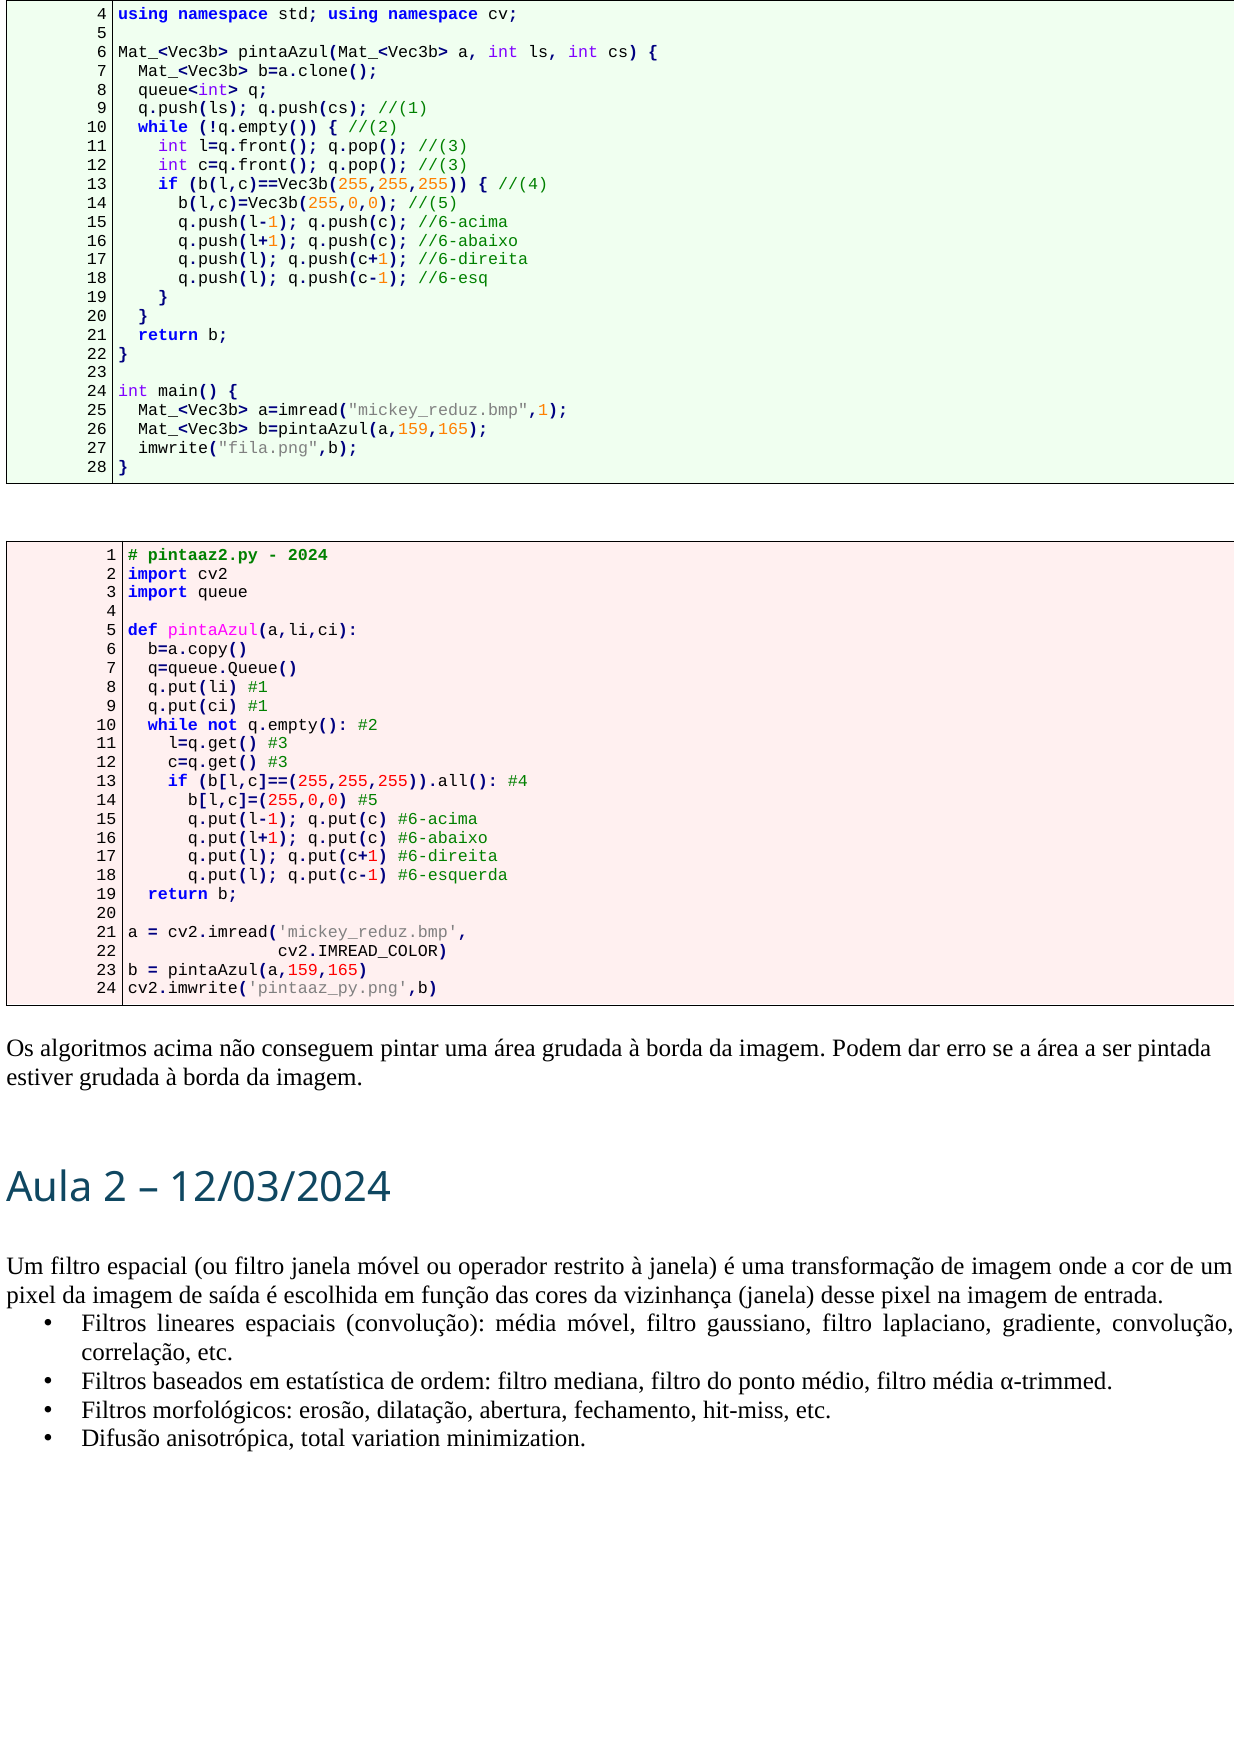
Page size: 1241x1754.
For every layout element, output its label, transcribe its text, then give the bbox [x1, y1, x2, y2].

text Um filtro espacial (ou filtro janela móvel ou operador restrito à janela) é uma transformação de imagem onde a cor de um pixel da imagem de saída é escolhida em função das cores da vizinhança (janela) desse pixel na imagem de entrada. [6, 1251, 1234, 1308]
list Difusão anisotrópica, total variation minimization. [43, 1423, 1234, 1452]
list Filtros baseados em estatística de ordem: filtro mediana, filtro do ponto médio, filtro média α-trimmed. [43, 1366, 1234, 1395]
table_header 1 2 3 4 5 6 7 8 9 10 11 12 13 14 15 16 17 18 19 20 21 22 23 24 [7, 542, 122, 1004]
list Filtros morfológicos: erosão, dilatação, abertura, fechamento, hit-miss, etc. [43, 1395, 1234, 1423]
list Filtros lineares espaciais (convolução): média móvel, filtro gaussiano, filtro laplaciano, gradiente, convolução, correlação, etc. [43, 1308, 1234, 1366]
subtitle Aula 2 – 12/03/2024 [6, 1157, 1234, 1214]
table_header # pintaaz2.py - 2024 import cv2 import queue def pintaAzul(a,li,ci): b=a.copy() q=queue.Queue() q.put(li) #1 q.put(ci) #1 while not q.empty(): #2 l=q.get() #3 c=q.get() #3 if (b[l,c]==(255,255,255)).all(): #4 b[l,c]=(255,0,0) #5 q.put(l-1); q.put(c) #6-acima q.put(l+1); q.put(c) #6-abaixo q.put(l); q.put(c+1) #6-direita q.put(l); q.put(c-1) #6-esquerda return b; a = cv2.imread('mickey_reduz.bmp', cv2.IMREAD_COLOR) b = pintaAzul(a,159,165) cv2.imwrite('pintaaz_py.png',b) [123, 542, 1234, 1004]
table_header using namespace std; using namespace cv; Mat_<Vec3b> pintaAzul(Mat_<Vec3b> a, int ls, int cs) { Mat_<Vec3b> b=a.clone(); queue<int> q; q.push(ls); q.push(cs); //(1) while (!q.empty()) { //(2) int l=q.front(); q.pop(); //(3) int c=q.front(); q.pop(); //(3) if (b(l,c)==Vec3b(255,255,255)) { //(4) b(l,c)=Vec3b(255,0,0); //(5) q.push(l-1); q.push(c); //6-acima q.push(l+1); q.push(c); //6-abaixo q.push(l); q.push(c+1); //6-direita q.push(l); q.push(c-1); //6-esq } } return b; } int main() { Mat_<Vec3b> a=imread("mickey_reduz.bmp",1); Mat_<Vec3b> b=pintaAzul(a,159,165); imwrite("fila.png",b); } [113, 1, 1234, 483]
table_header 4 5 6 7 8 9 10 11 12 13 14 15 16 17 18 19 20 21 22 23 24 25 26 27 28 [7, 1, 112, 483]
text Os algoritmos acima não conseguem pintar uma área grudada à borda da imagem. Podem dar erro se a área a ser pintada estiver grudada à borda da imagem. [6, 1033, 1234, 1091]
